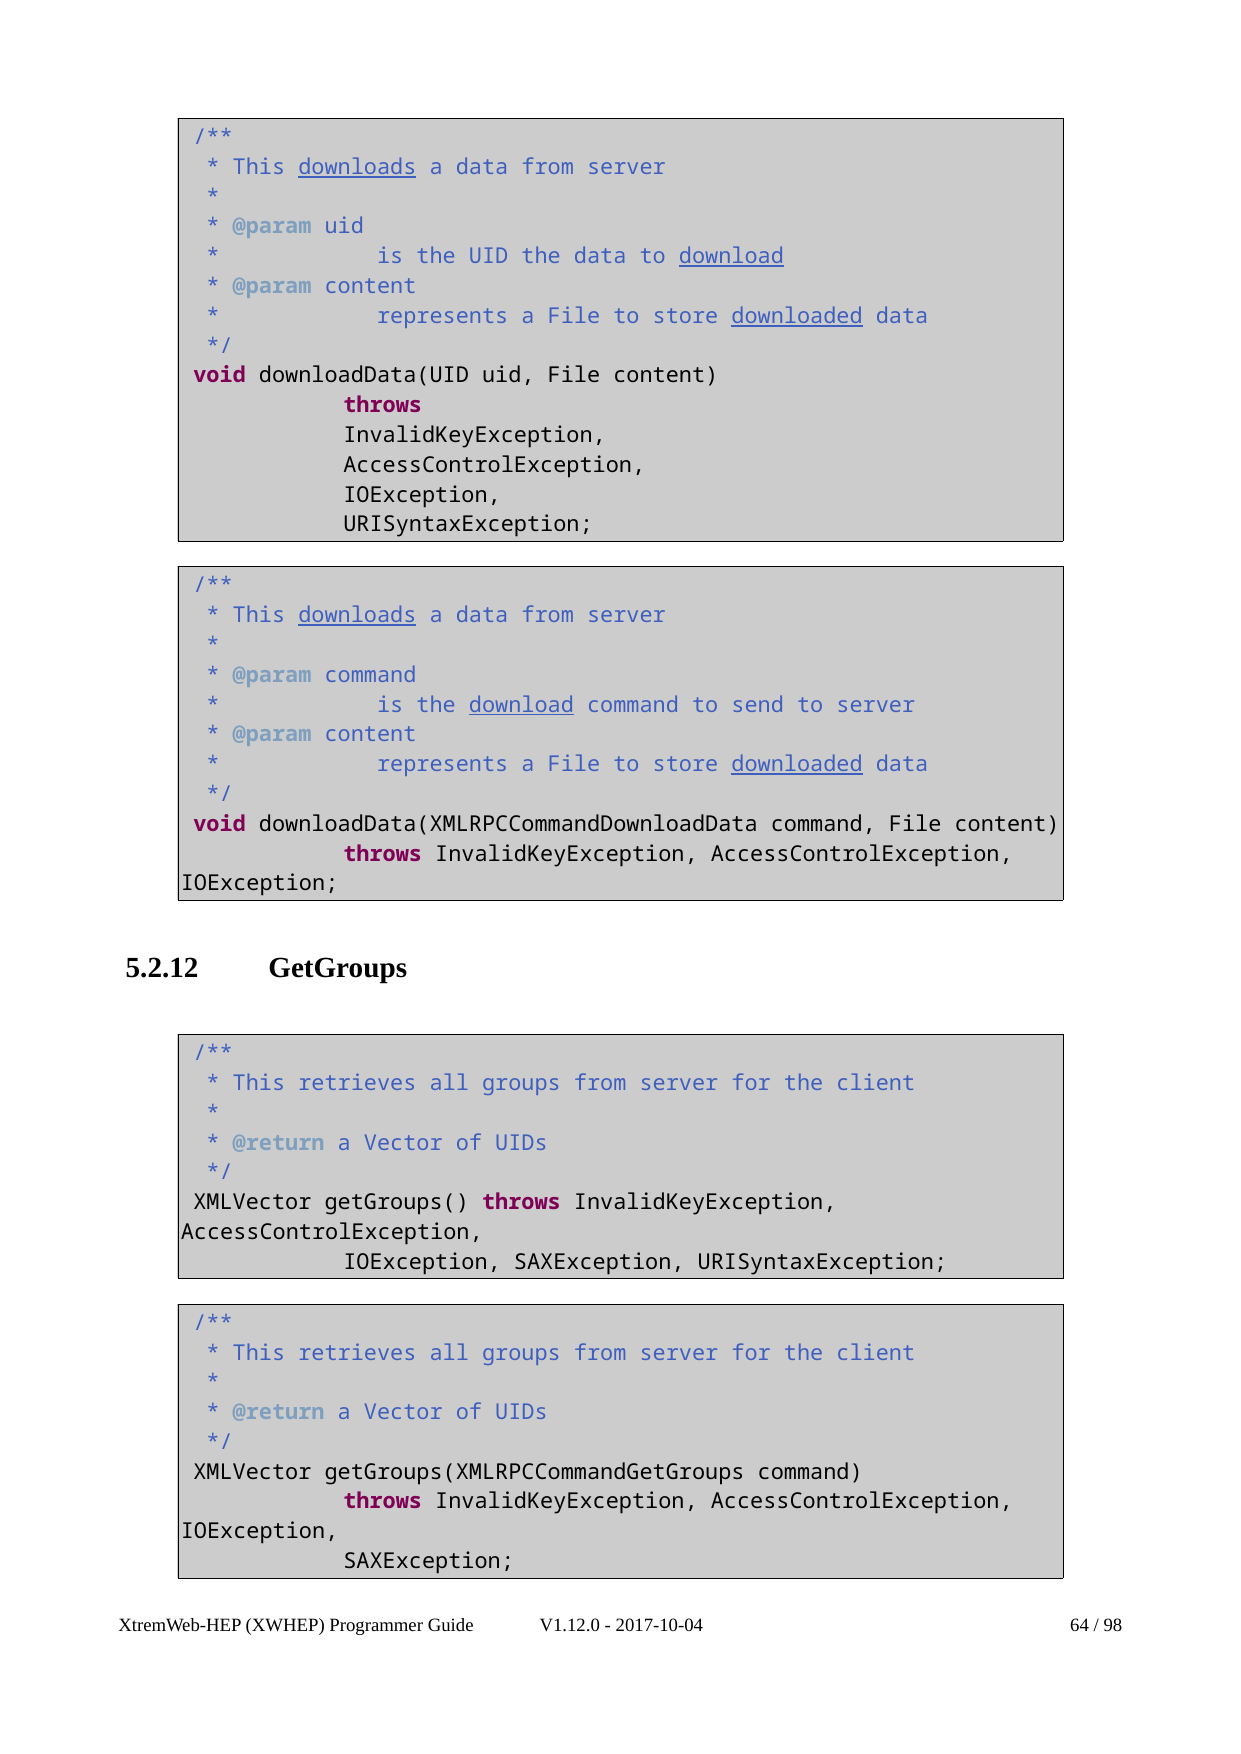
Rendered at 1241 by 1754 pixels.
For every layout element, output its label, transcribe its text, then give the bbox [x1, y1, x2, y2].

text /** [179, 1035, 1063, 1064]
text /** [179, 567, 1063, 596]
text XMLVector getGroups(XMLRPCCommandGetGroups command) [179, 1453, 1063, 1482]
text void downloadData(XMLRPCCommandDownloadData command, File content) [179, 805, 1063, 834]
text */ [179, 1423, 1063, 1453]
text */ [179, 775, 1063, 805]
text throws InvalidKeyException, AccessControlException, IOException, [179, 1482, 1063, 1542]
text */ [179, 327, 1063, 356]
subtitle GetGroups [118, 950, 1122, 984]
text */ [179, 1153, 1063, 1183]
text void downloadData(UID uid, File content) [179, 356, 1063, 386]
text IOException, SAXException, URISyntaxException; [179, 1243, 1063, 1278]
text InvalidKeyException, [179, 416, 1063, 446]
text XMLVector getGroups() throws InvalidKeyException, AccessControlException, [179, 1183, 1063, 1243]
text * This downloads a data from server [179, 148, 1063, 178]
text /** [179, 119, 1063, 148]
text * represents a File to store downloaded data [179, 745, 1063, 775]
text AccessControlException, [179, 446, 1063, 476]
text * [179, 1363, 1063, 1393]
text * @return a Vector of UIDs [179, 1123, 1063, 1153]
text * @param content [179, 267, 1063, 297]
text throws [179, 386, 1063, 416]
text SAXException; [179, 1542, 1063, 1578]
text * This downloads a data from server [179, 596, 1063, 626]
text * This retrieves all groups from server for the client [179, 1064, 1063, 1094]
text /** [179, 1305, 1063, 1333]
text * [179, 1094, 1063, 1123]
text * is the download command to send to server [179, 686, 1063, 715]
text * is the UID the data to download [179, 237, 1063, 267]
text * @return a Vector of UIDs [179, 1393, 1063, 1423]
text * [179, 626, 1063, 656]
text * [179, 178, 1063, 207]
text * @param content [179, 715, 1063, 745]
text * This retrieves all groups from server for the client [179, 1333, 1063, 1363]
text throws InvalidKeyException, AccessControlException, IOException; [179, 834, 1063, 900]
text IOException, [179, 476, 1063, 505]
text * @param uid [179, 207, 1063, 237]
text URISyntaxException; [179, 505, 1063, 541]
text * represents a File to store downloaded data [179, 297, 1063, 327]
text * @param command [179, 656, 1063, 686]
